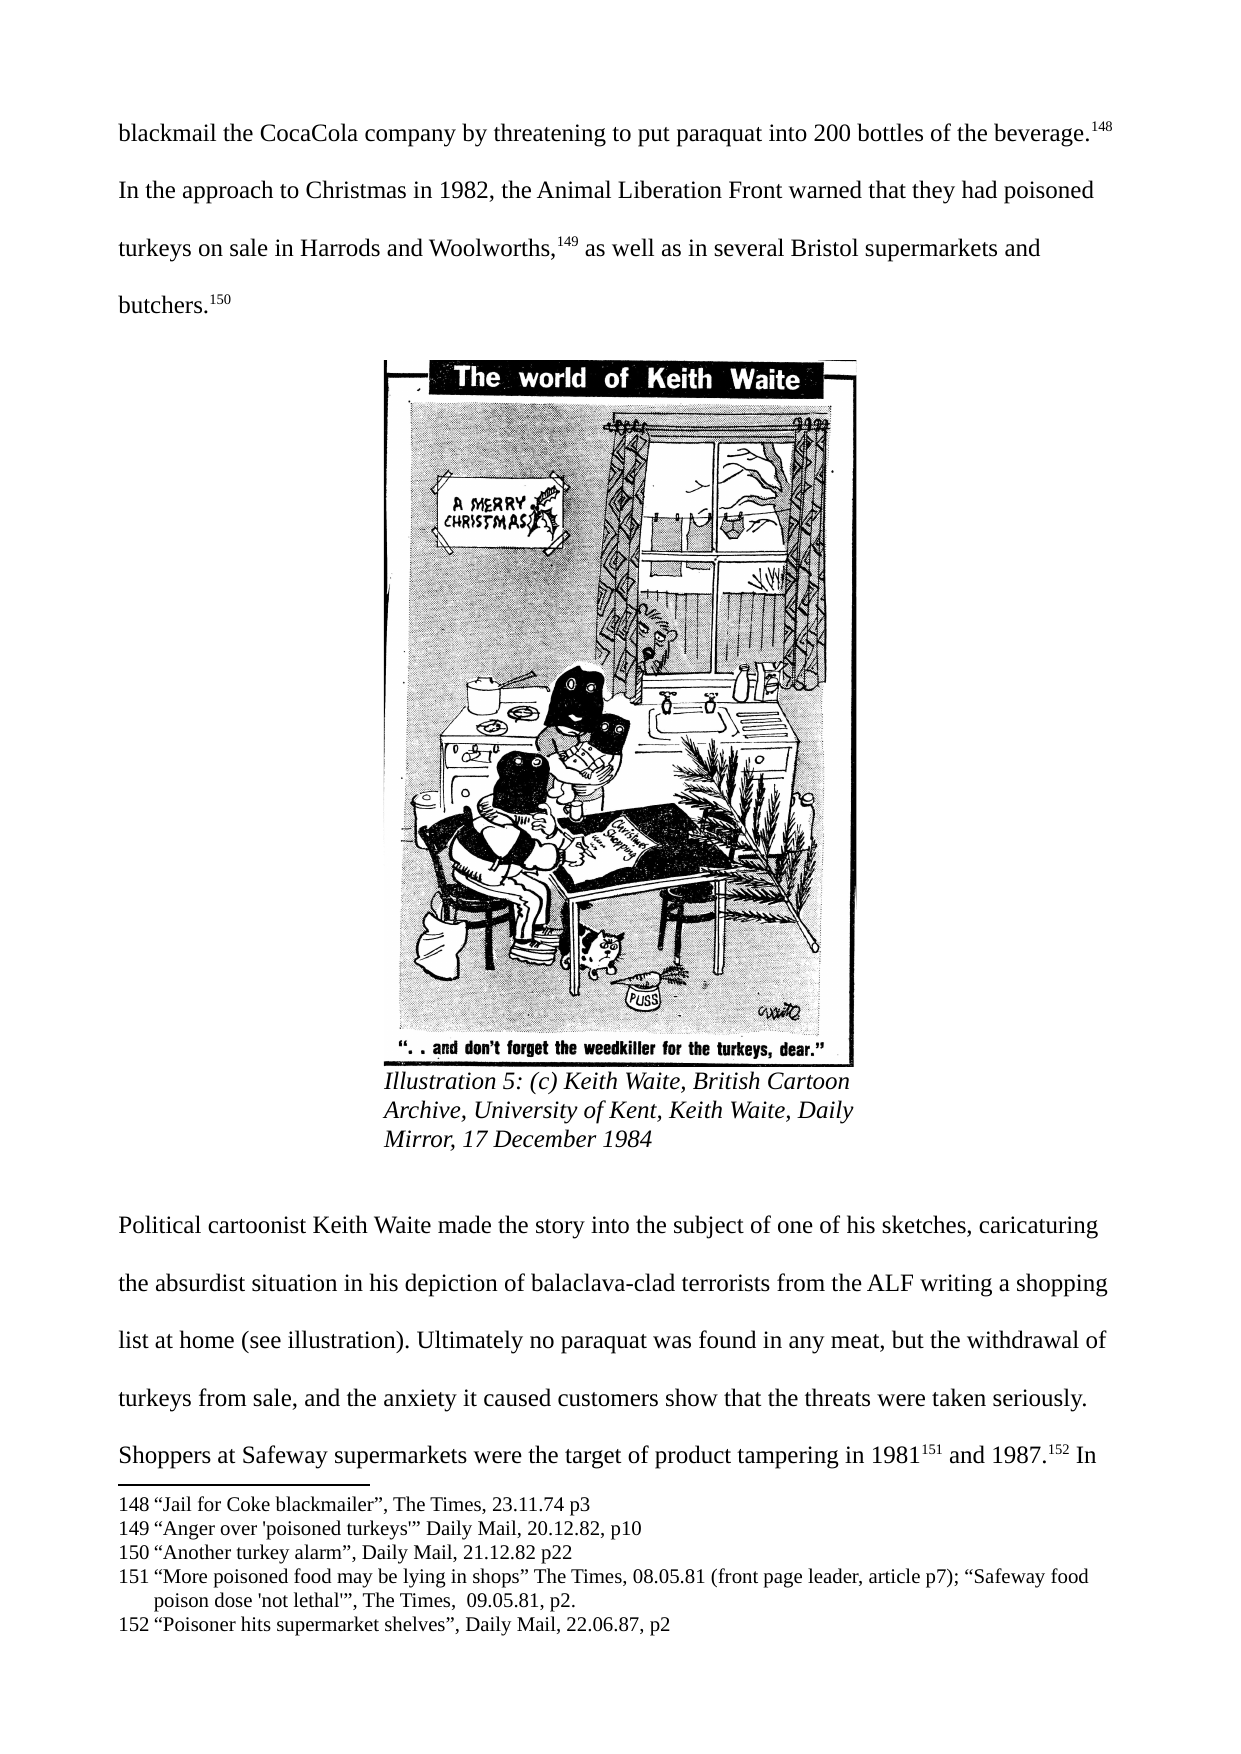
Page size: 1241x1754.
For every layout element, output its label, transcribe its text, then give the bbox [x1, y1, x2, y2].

text Illustration 5: (c) Keith Waite, British Cartoon Archive, University of Kent, Keith Waite, Daily Mirror, 17 December 1984 [384, 1067, 856, 1153]
text “Another turkey alarm”, Daily Mail, 21.12.82 p22 [118, 1539, 1122, 1564]
text “More poisoned food may be lying in shops” The Times, 08.05.81 (front page leader, article p7); “Safeway food poison dose 'not lethal'”, The Times, 09.05.81, p2. [118, 1564, 1122, 1612]
text blackmail the CocaCola company by threatening to put paraquat into 200 bottles of the beverage. In the approach to Christmas in 1982, the Animal Liberation Front warned that they had poisoned turkeys on sale in Harrods and Woolworths, as well as in several Bristol supermarkets and butchers. [118, 118, 1122, 319]
picture [383, 360, 857, 1067]
text “Jail for Coke blackmailer”, The Times, 23.11.74 p3 [118, 1491, 1122, 1516]
text “Poisoner hits supermarket shelves”, Daily Mail, 22.06.87, p2 [118, 1612, 1122, 1636]
text “Anger over 'poisoned turkeys'” Daily Mail, 20.12.82, p10 [118, 1516, 1122, 1539]
text Political cartoonist Keith Waite made the story into the subject of one of his sketches, caricaturing the absurdist situation in his depiction of balaclava-clad terrorists from the ALF writing a shopping list at home (see illustration). Ultimately no paraquat was found in any meat, but the withdrawal of turkeys from sale, and the anxiety it caused customers show that the threats were taken seriously. Shoppers at Safeway supermarkets were the target of product tampering in 1981 and 1987. In an attempt to deny the blackmailers the satisfaction of attention, a media blackout was imposed while the police and the supermarkets worked on the issue. The supermarket users were surprisingly tolerant of the risk, citing their prior experiences with bomb threats and explosions. Some declared that by continuing to shop there, they were defeating the extortionist’s aim of disruption. Shoppers also trusted the vigilance of supermarket employees and their own ability to spot tampered packaging. The blackmailer operating in 1974 was certainly at an advantage for novelty but that year a stenching agent was added to Gramoxone which could have tipped off recipients of their poisoned food. These events showed that like sodium chlorate, paraquat could be misused to terrorise people. [118, 1211, 1122, 1469]
